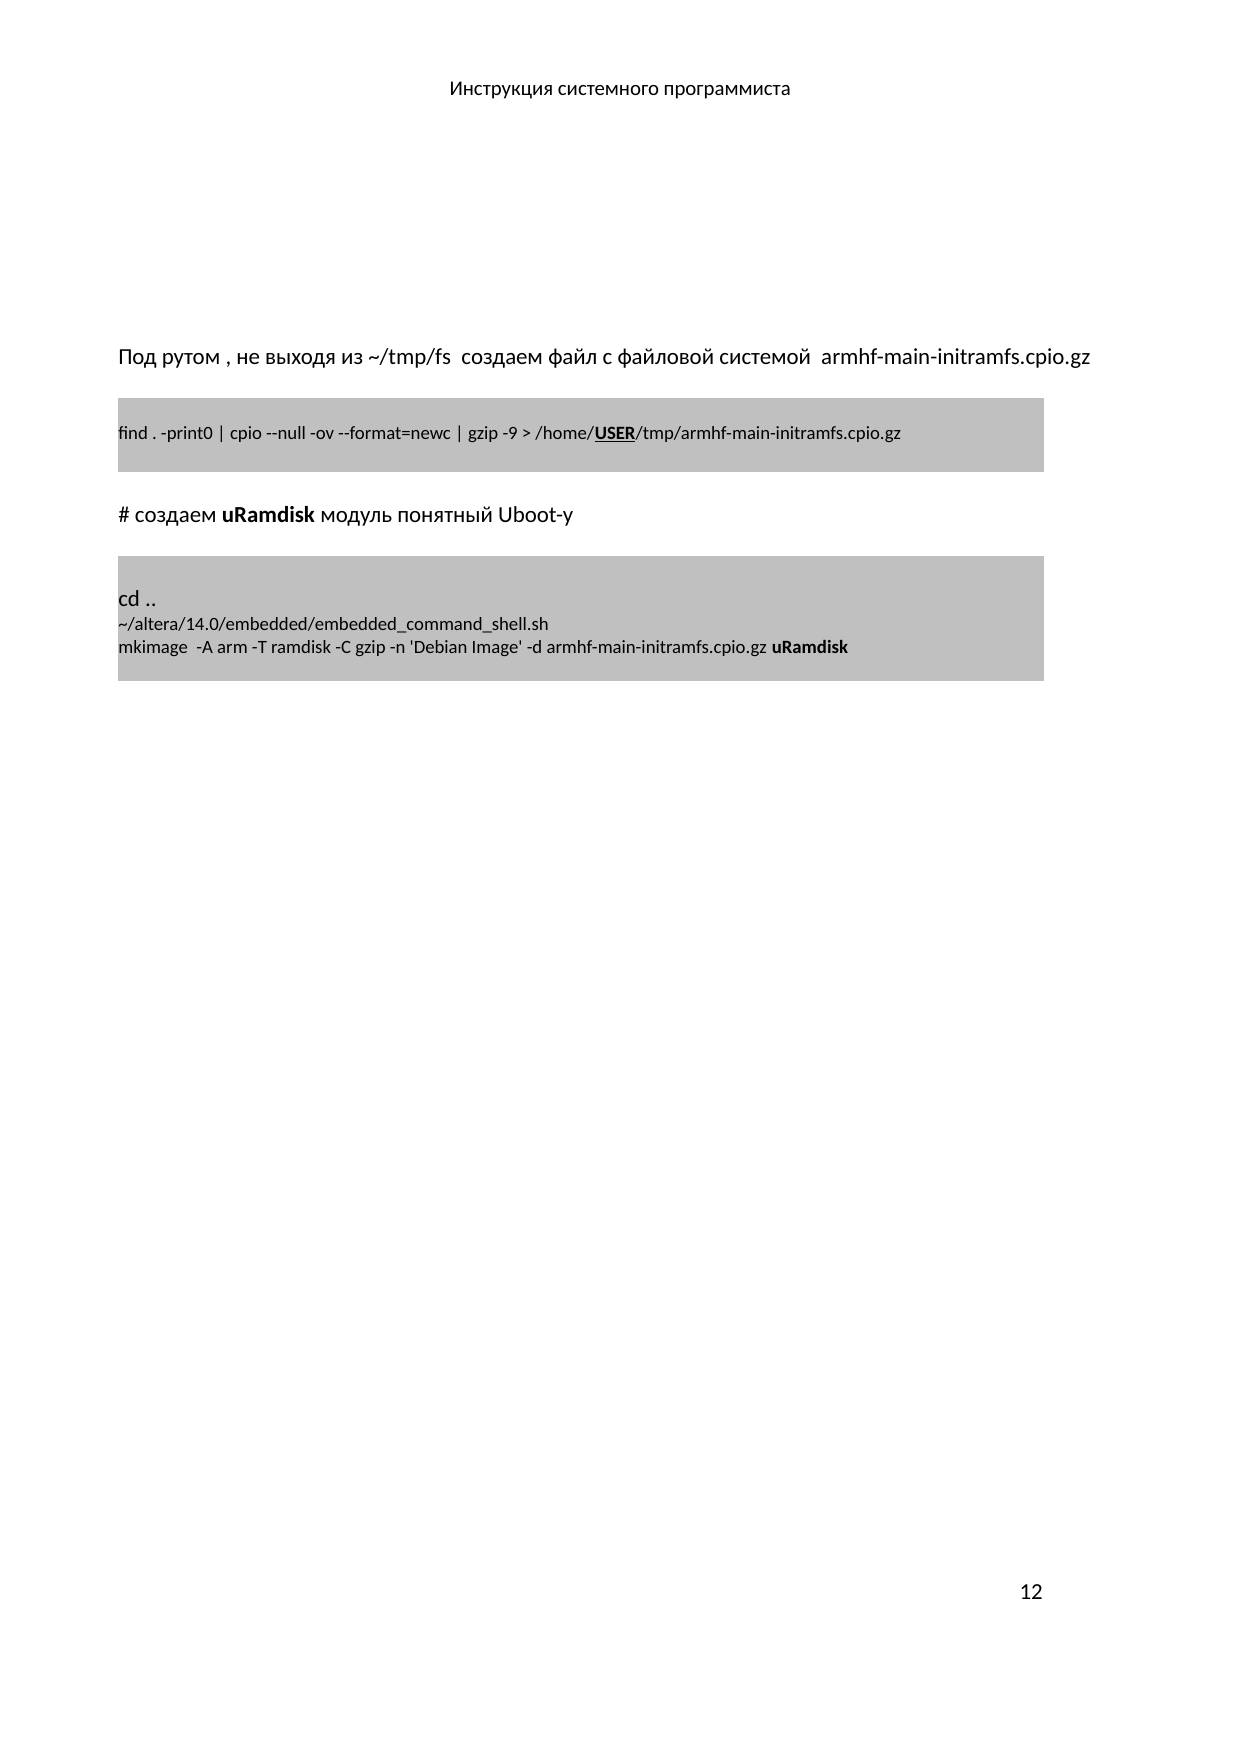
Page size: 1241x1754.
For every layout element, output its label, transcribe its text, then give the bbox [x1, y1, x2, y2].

text # создаем uRamdisk модуль понятный Uboot-у [118, 500, 1044, 528]
text ~/altera/14.0/embedded/embedded_command_shell.sh [118, 612, 1044, 635]
text mkimage -A arm -T ramdisk -C gzip -n 'Debian Image' -d armhf-main-initramfs.cpio.gz uRamdisk [118, 635, 1044, 658]
text find . -print0 | cpio --null -ov --format=newc | gzip -9 > /home/USER/tmp/armhf-main-initramfs.cpio.gz [118, 421, 1044, 444]
text cd .. [118, 584, 1044, 612]
text Под рутом , не выходя из ~/tmp/fs создаем файл с файловой системой armhf-main-initramfs.cpio.gz [118, 342, 1122, 370]
